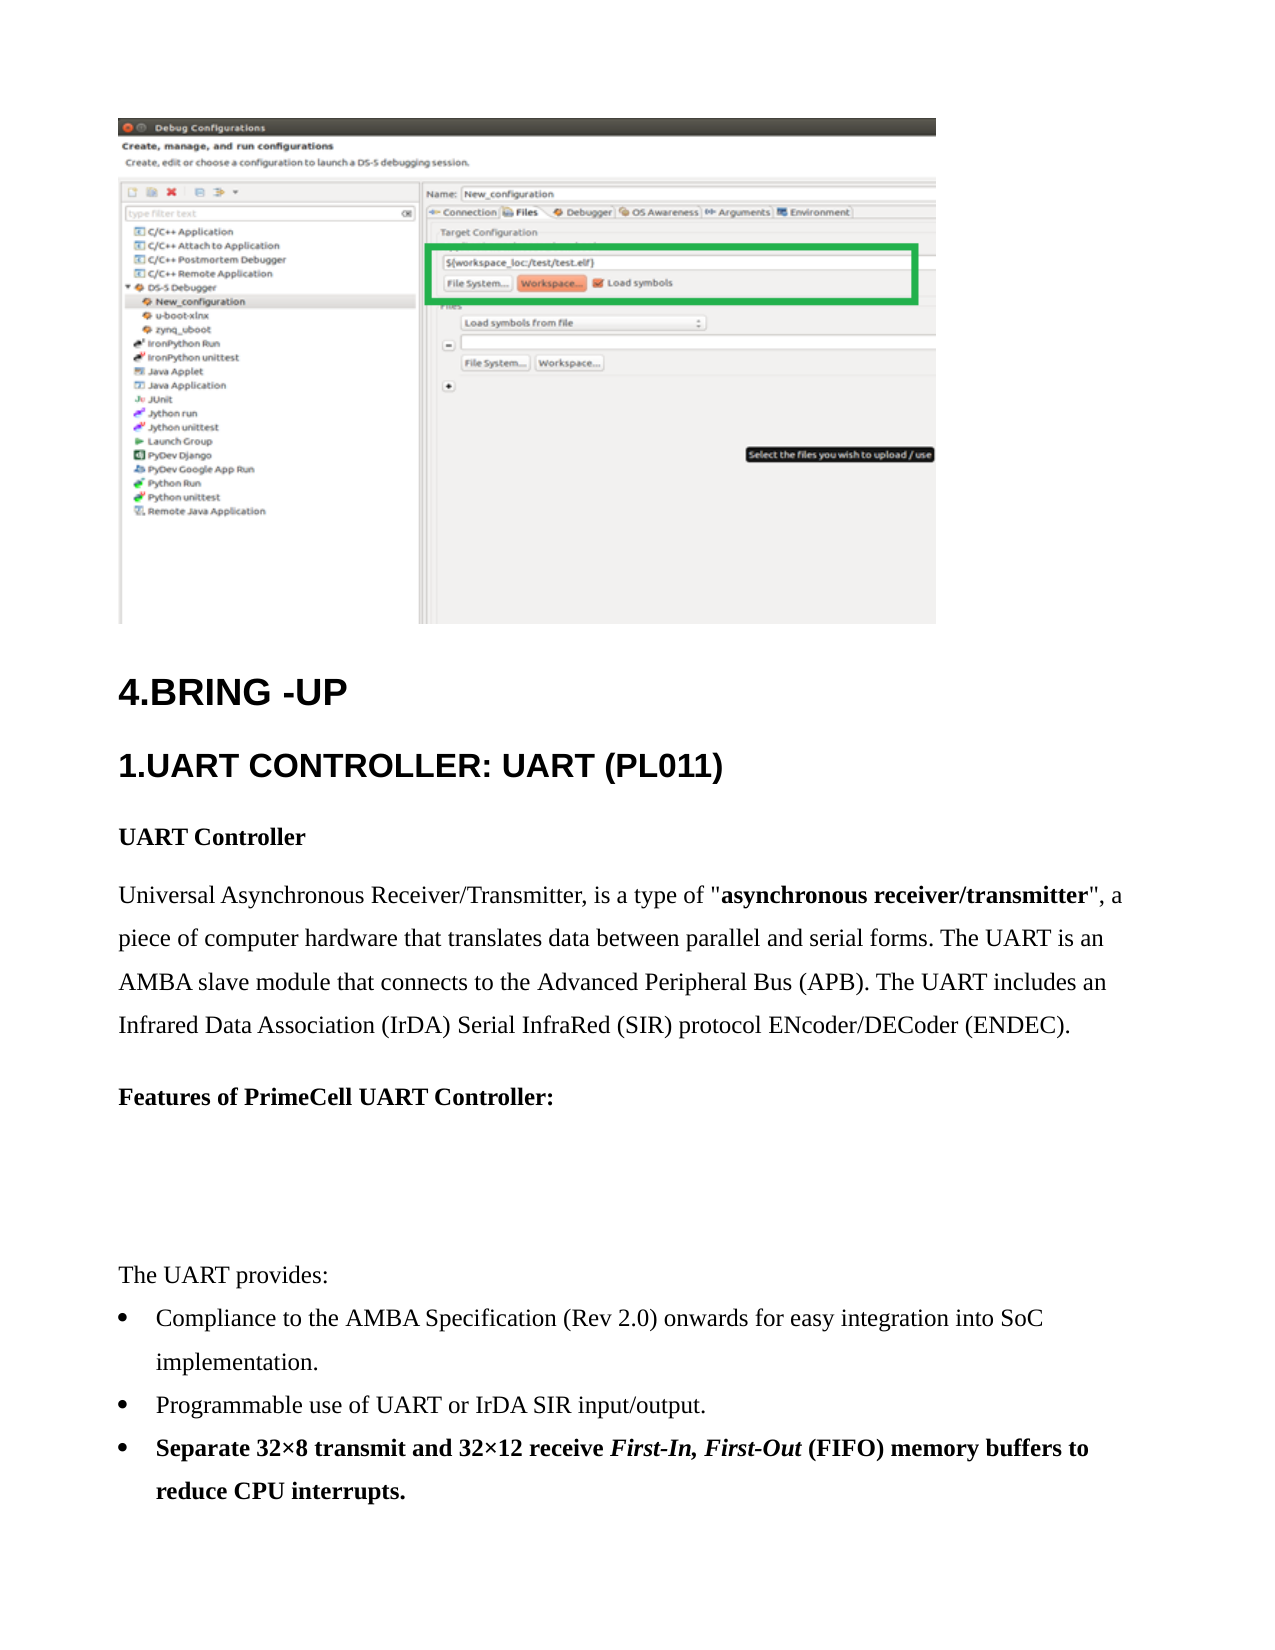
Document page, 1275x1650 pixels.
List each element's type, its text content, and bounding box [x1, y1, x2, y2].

subtitle UART Controller [118, 822, 1157, 851]
text Universal Asynchronous Receiver/Transmitter, is a type of "asynchronous receiver/transmitter", a piece of computer hardware that translates data between parallel and serial forms. The UART is an AMBA slave module that connects to the Advanced Peripheral Bus (APB). The UART includes an Infrared Data Association (IrDA) Serial InfraRed (SIR) protocol ENcoder/DECoder (ENDEC). [118, 880, 1157, 1038]
picture [118, 118, 936, 624]
text Features of PrimeCell UART Controller: [118, 1082, 1157, 1110]
subtitle 1.UART CONTROLLER: UART (PL011) [118, 746, 1157, 785]
subtitle 4.BRING -UP [118, 669, 1157, 713]
list Compliance to the AMBA Specification (Rev 2.0) onwards for easy integration into SoC implementation. [118, 1303, 1157, 1375]
list Programmable use of UART or IrDA SIR input/output. [118, 1390, 1157, 1418]
list Separate 32×8 transmit and 32×12 receive First-In, First-Out (FIFO) memory buffers to reduce CPU interrupts. [118, 1433, 1157, 1505]
text The UART provides: [118, 1260, 1157, 1289]
